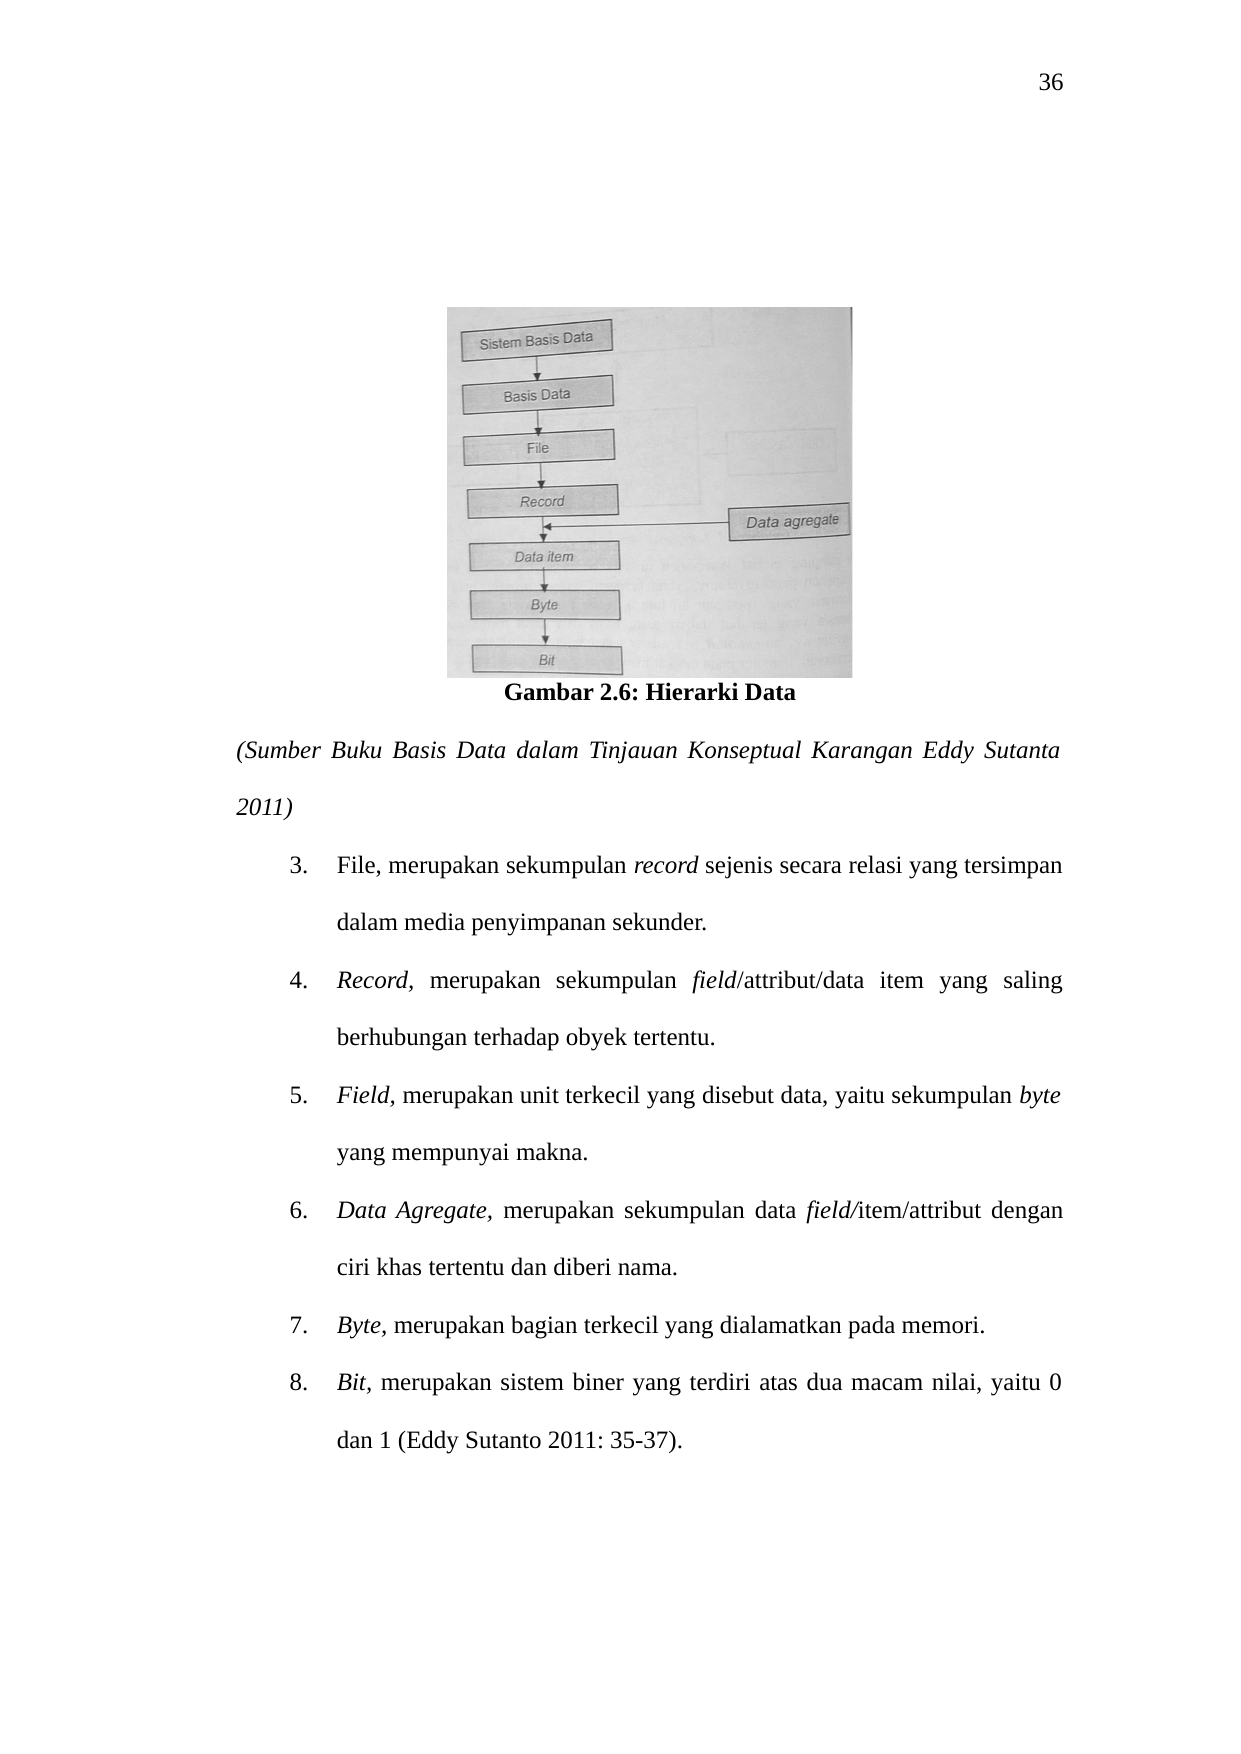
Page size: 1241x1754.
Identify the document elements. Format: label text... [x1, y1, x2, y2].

list Data Agregate, merupakan sekumpulan data field/item/attribut dengan ciri khas tertentu dan diberi nama. [289, 1195, 1063, 1281]
text (Sumber Buku Basis Data dalam Tinjauan Konseptual Karangan Eddy Sutanta 2011) [236, 295, 1063, 821]
list Field, merupakan unit terkecil yang disebut data, yaitu sekumpulan byte yang mempunyai makna. [289, 1080, 1063, 1166]
text Gambar 2.6: Hierarki Data [447, 678, 852, 706]
list Record, merupakan sekumpulan field/attribut/data item yang saling berhubungan terhadap obyek tertentu. [289, 965, 1063, 1051]
list Bit, merupakan sistem biner yang terdiri atas dua macam nilai, yaitu 0 dan 1 (Eddy Sutanto 2011: 35-37). [289, 1367, 1063, 1454]
list File, merupakan sekumpulan record sejenis secara relasi yang tersimpan dalam media penyimpanan sekunder. [289, 850, 1063, 936]
list Byte, merupakan bagian terkecil yang dialamatkan pada memori. [289, 1310, 1063, 1339]
